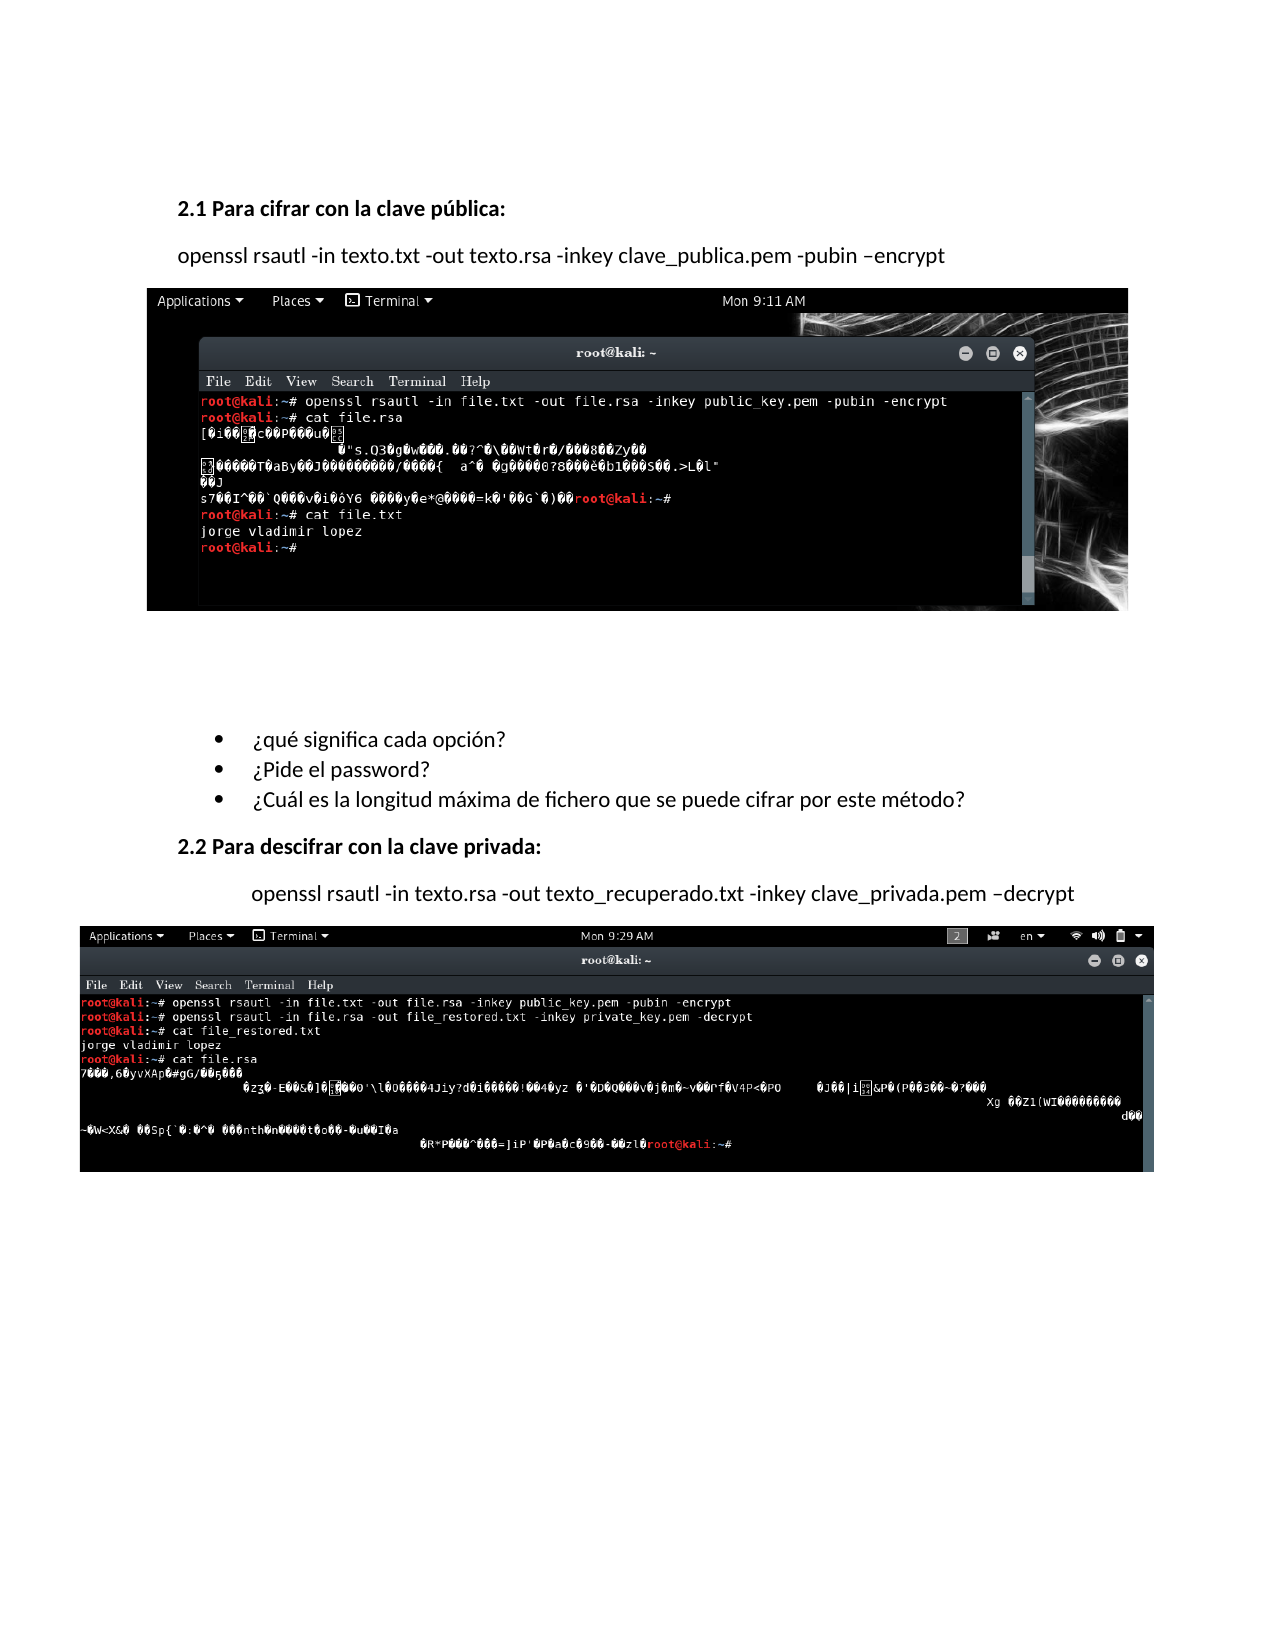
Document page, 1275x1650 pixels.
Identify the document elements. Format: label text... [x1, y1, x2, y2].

picture [79, 926, 1091, 1172]
list ¿Pide el password? [215, 755, 1098, 783]
text openssl rsautl -in texto.txt -out texto.rsa -inkey clave_publica.pem -pubin –encrypt [177, 241, 1098, 269]
picture [146, 288, 1129, 611]
text 2.2 Para descifrar con la clave privada: [177, 832, 1098, 860]
text 2.1 Para cifrar con la clave pública: [177, 194, 1098, 222]
list ¿qué significa cada opción? [215, 725, 1098, 753]
text openssl rsautl -in texto.rsa -out texto_recuperado.txt -inkey clave_privada.pem –decrypt [177, 879, 1098, 907]
list ¿Cuál es la longitud máxima de fichero que se puede cifrar por este método? [215, 785, 1098, 813]
